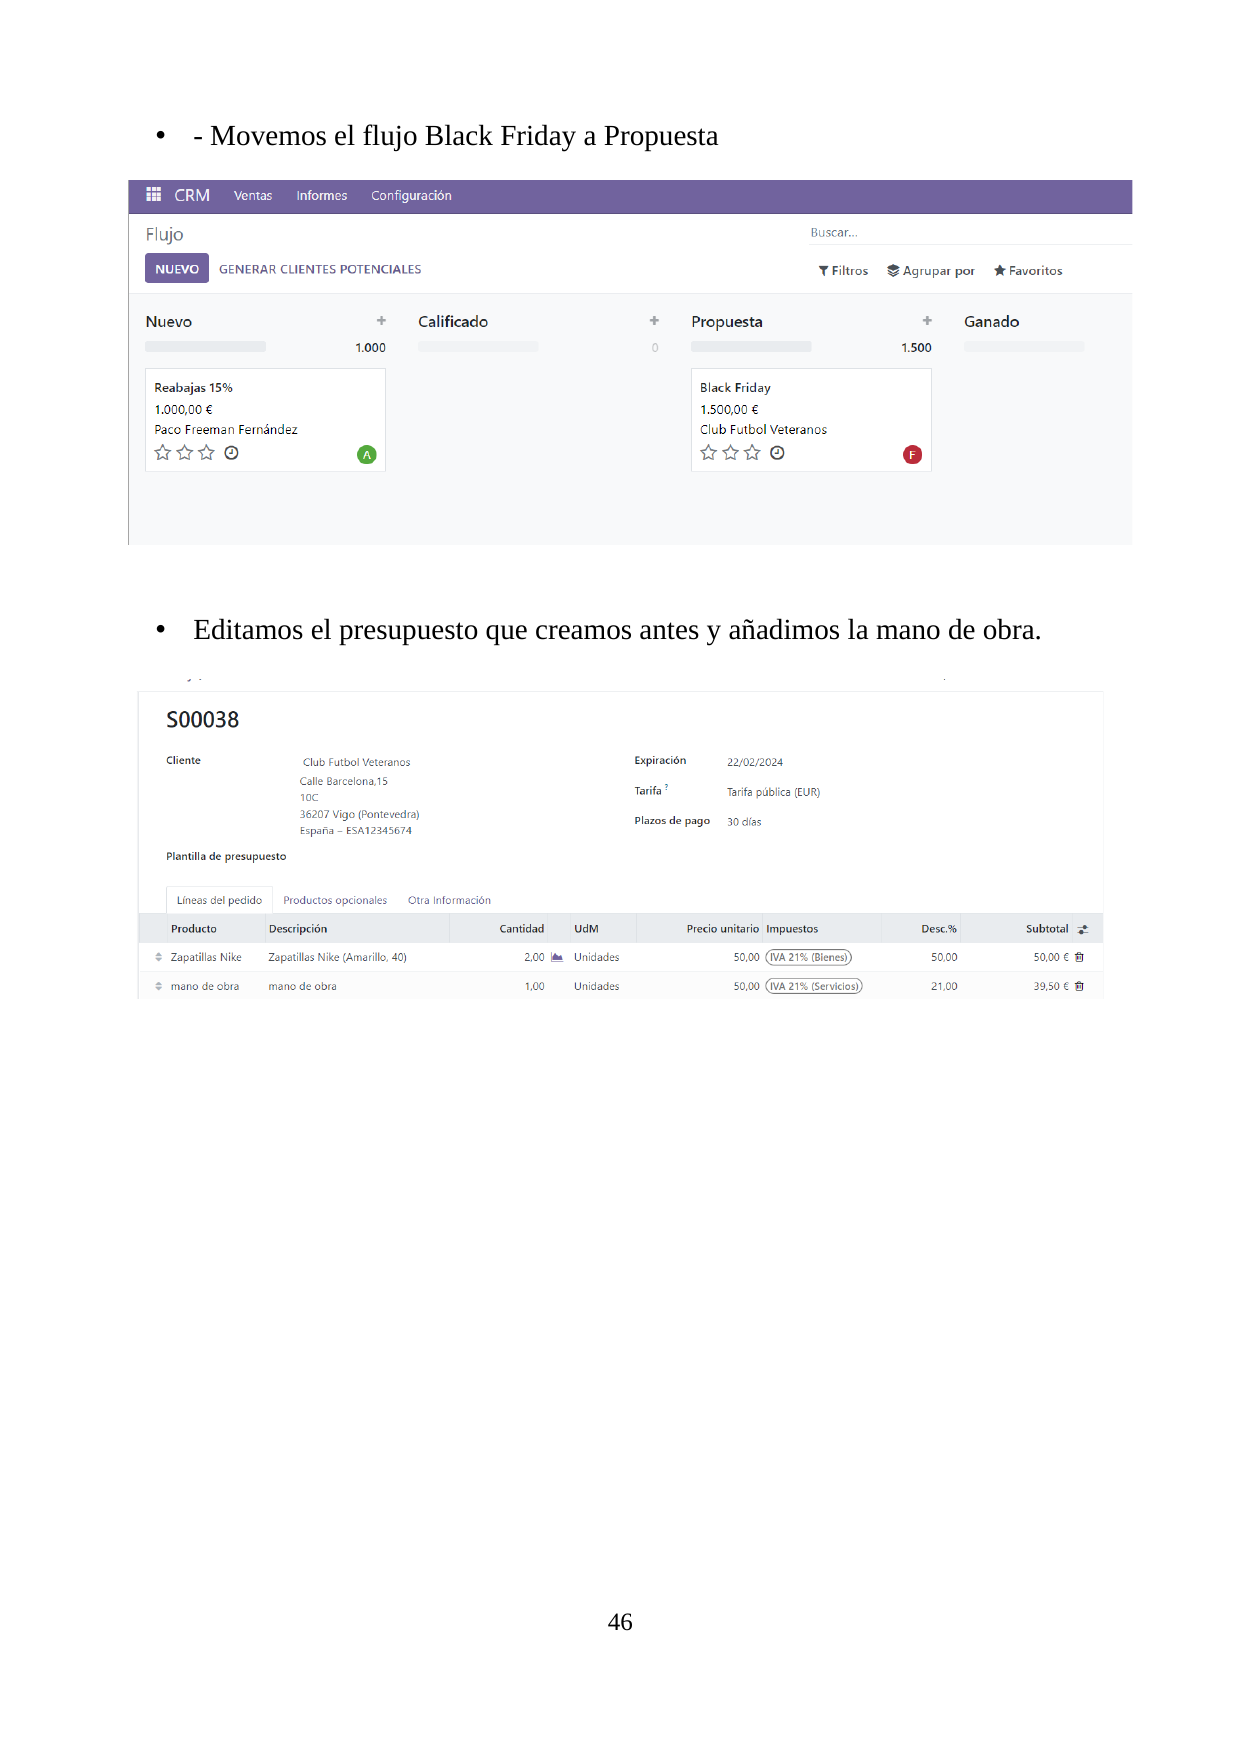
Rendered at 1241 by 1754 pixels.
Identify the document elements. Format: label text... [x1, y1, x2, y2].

list - Movemos el flujo Black Friday a Propuesta [156, 118, 1122, 152]
picture [128, 180, 1133, 545]
list Editamos el presupuesto que creamos antes y añadimos la mano de obra. [156, 612, 1122, 646]
picture [136, 679, 1104, 999]
